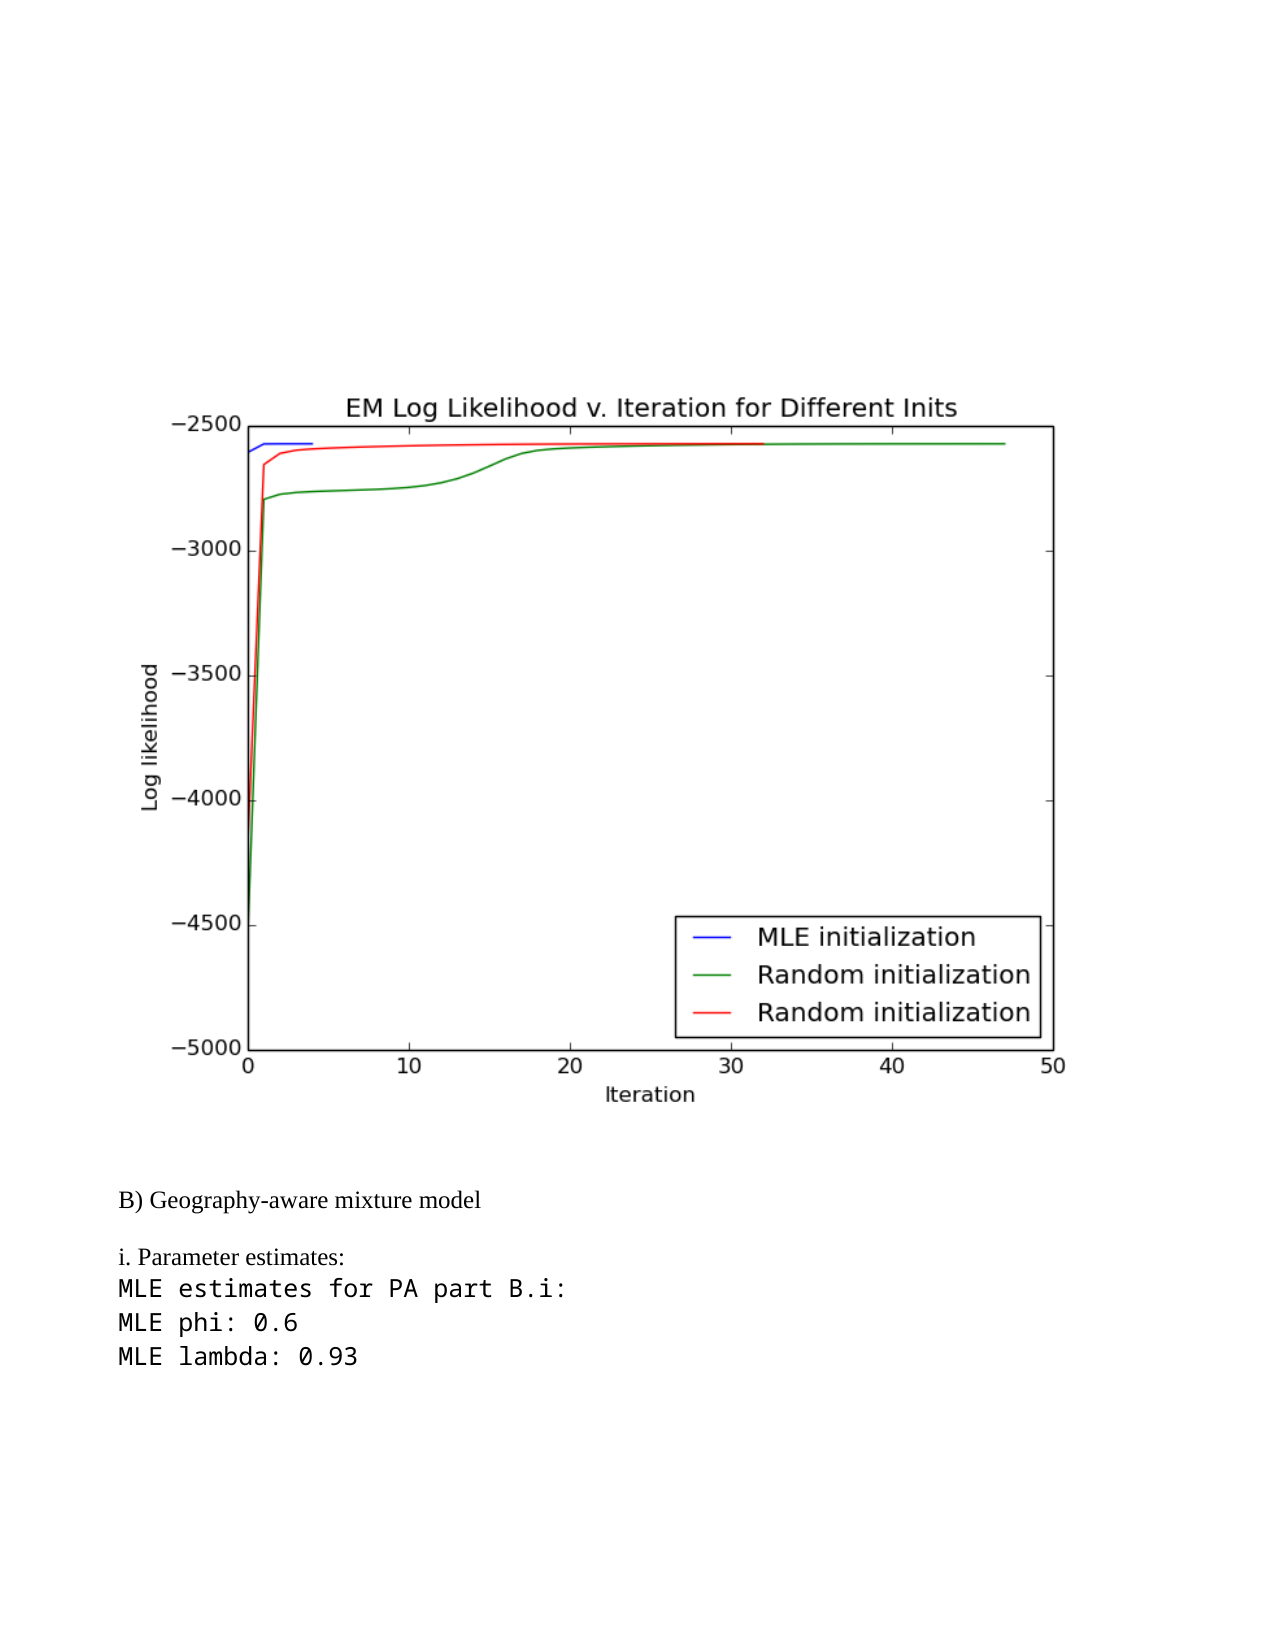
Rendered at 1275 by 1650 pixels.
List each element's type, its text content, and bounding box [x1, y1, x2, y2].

text B) Geography-aware mixture model [118, 1185, 1157, 1213]
text MLE lambda: 0.93 [118, 1339, 1157, 1373]
text MLE phi: 0.6 [118, 1305, 1157, 1339]
text i. Parameter estimates: [118, 1242, 1157, 1271]
picture [118, 348, 1157, 1128]
text MLE estimates for PA part B.i: [118, 1271, 1157, 1305]
